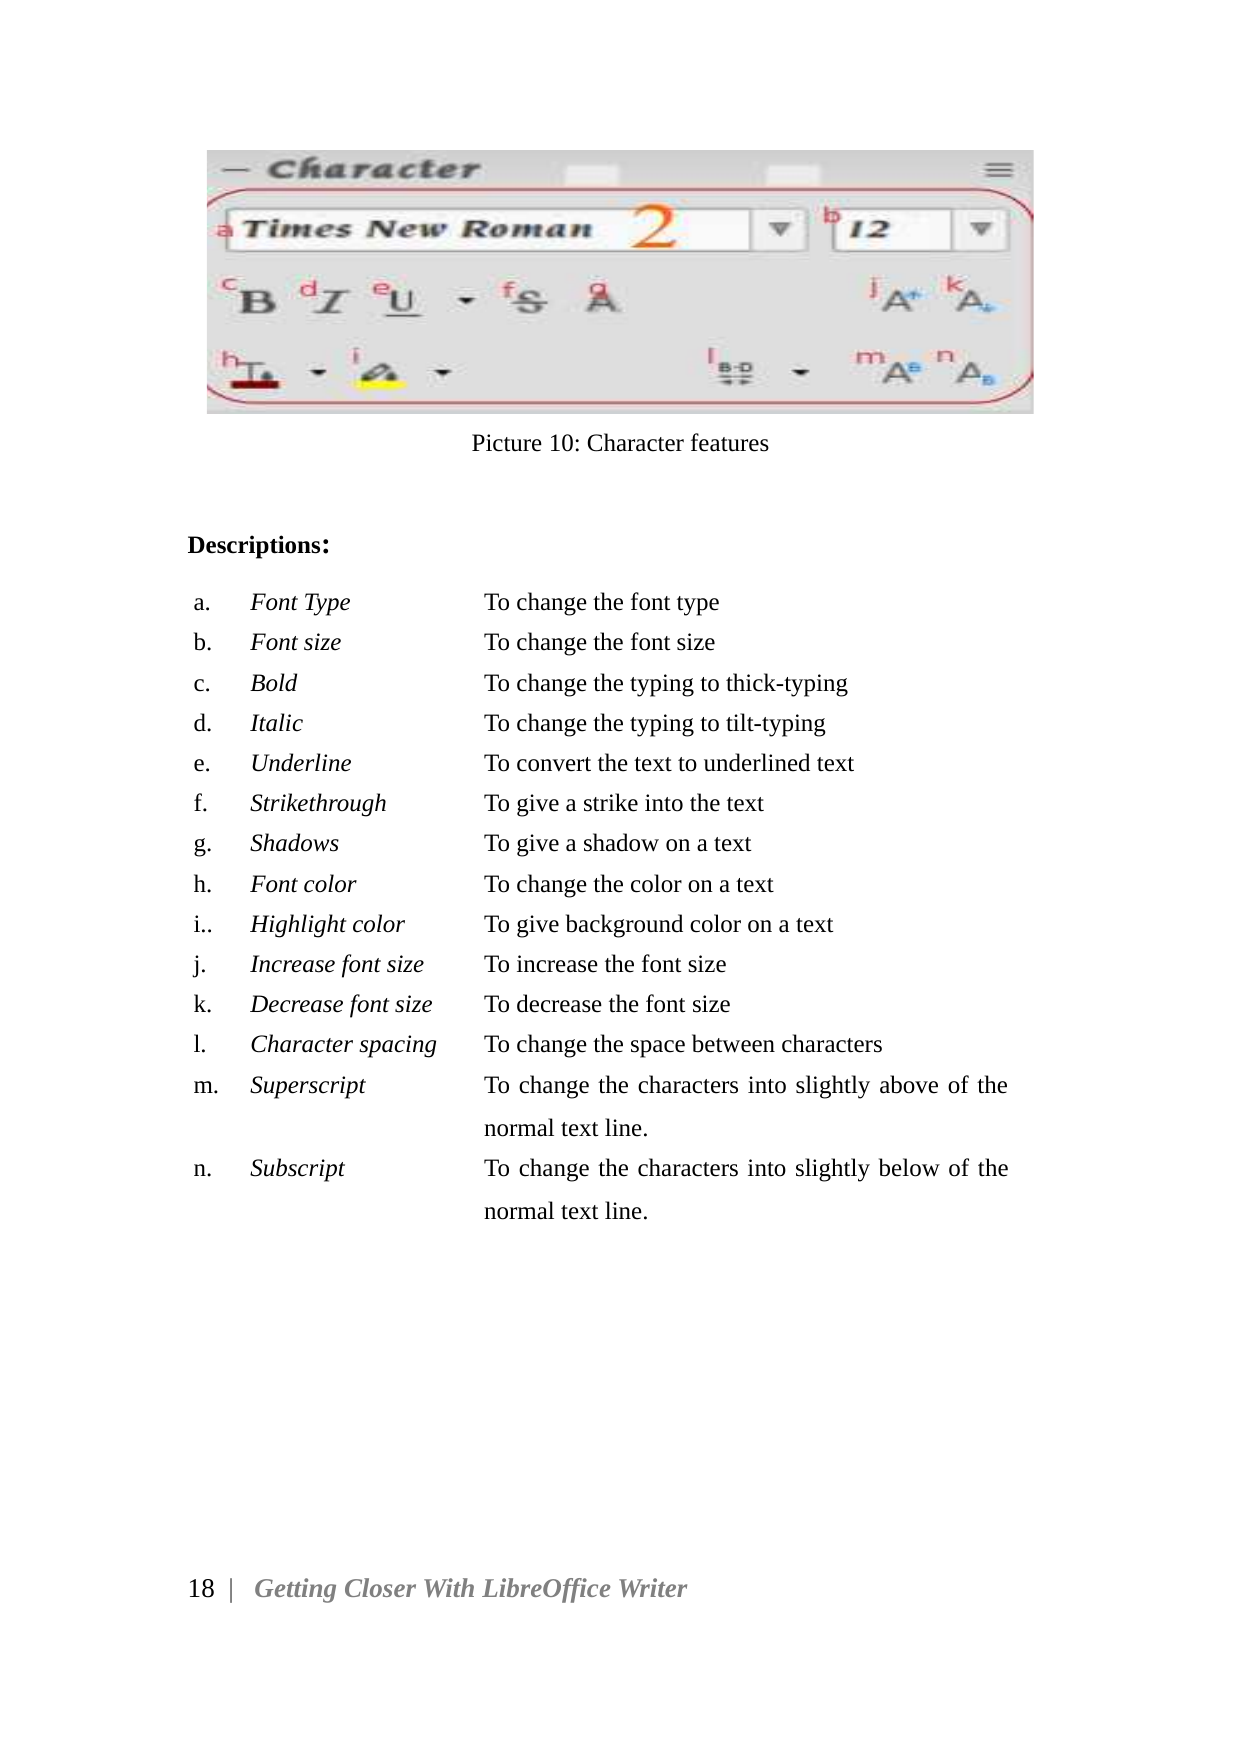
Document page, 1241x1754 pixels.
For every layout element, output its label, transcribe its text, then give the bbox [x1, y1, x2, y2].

table_cell To change the typing to thick-typing [478, 662, 1015, 702]
table_cell To decrease the font size [478, 984, 1015, 1024]
table_cell Bold [245, 662, 478, 702]
table_cell To change the characters into slightly above of the normal text line. [478, 1064, 1015, 1147]
table_cell Underline [245, 743, 478, 783]
table_cell To change the typing to tilt-typing [478, 702, 1015, 742]
table_header a. [188, 582, 244, 622]
table_cell f. [188, 783, 244, 823]
table_cell l. [188, 1024, 244, 1064]
table_cell To change the space between characters [478, 1024, 1015, 1064]
table_cell To convert the text to underlined text [478, 743, 1015, 783]
table_cell d. [188, 702, 244, 742]
table_cell b. [188, 622, 244, 662]
table_cell Subscript [245, 1148, 478, 1231]
table_cell Italic [245, 702, 478, 742]
table_header Font Type [245, 582, 478, 622]
table_cell Highlight color [245, 903, 478, 943]
table_cell Font color [245, 863, 478, 903]
picture [206, 150, 1034, 414]
table_cell Superscript [245, 1064, 478, 1147]
table_cell To give a shadow on a text [478, 823, 1015, 863]
table_cell To change the color on a text [478, 863, 1015, 903]
table_cell j. [188, 944, 244, 984]
table_cell n. [188, 1148, 244, 1231]
table_cell To change the characters into slightly below of the normal text line. [478, 1148, 1015, 1231]
table_cell m. [188, 1064, 244, 1147]
text Picture 10: Character features [187, 150, 1053, 457]
text Descriptions: [187, 527, 1053, 560]
table_cell To change the font size [478, 622, 1015, 662]
table_cell To give a strike into the text [478, 783, 1015, 823]
table_cell h. [188, 863, 244, 903]
table_cell Shadows [245, 823, 478, 863]
table_cell To give background color on a text [478, 903, 1015, 943]
table_cell Decrease font size [245, 984, 478, 1024]
table_cell c. [188, 662, 244, 702]
table_cell i.. [188, 903, 244, 943]
table_header To change the font type [478, 582, 1015, 622]
table_cell Character spacing [245, 1024, 478, 1064]
table_cell k. [188, 984, 244, 1024]
table_cell Font size [245, 622, 478, 662]
table_cell g. [188, 823, 244, 863]
table_cell e. [188, 743, 244, 783]
table_cell Increase font size [245, 944, 478, 984]
table_cell To increase the font size [478, 944, 1015, 984]
table_cell Strikethrough [245, 783, 478, 823]
